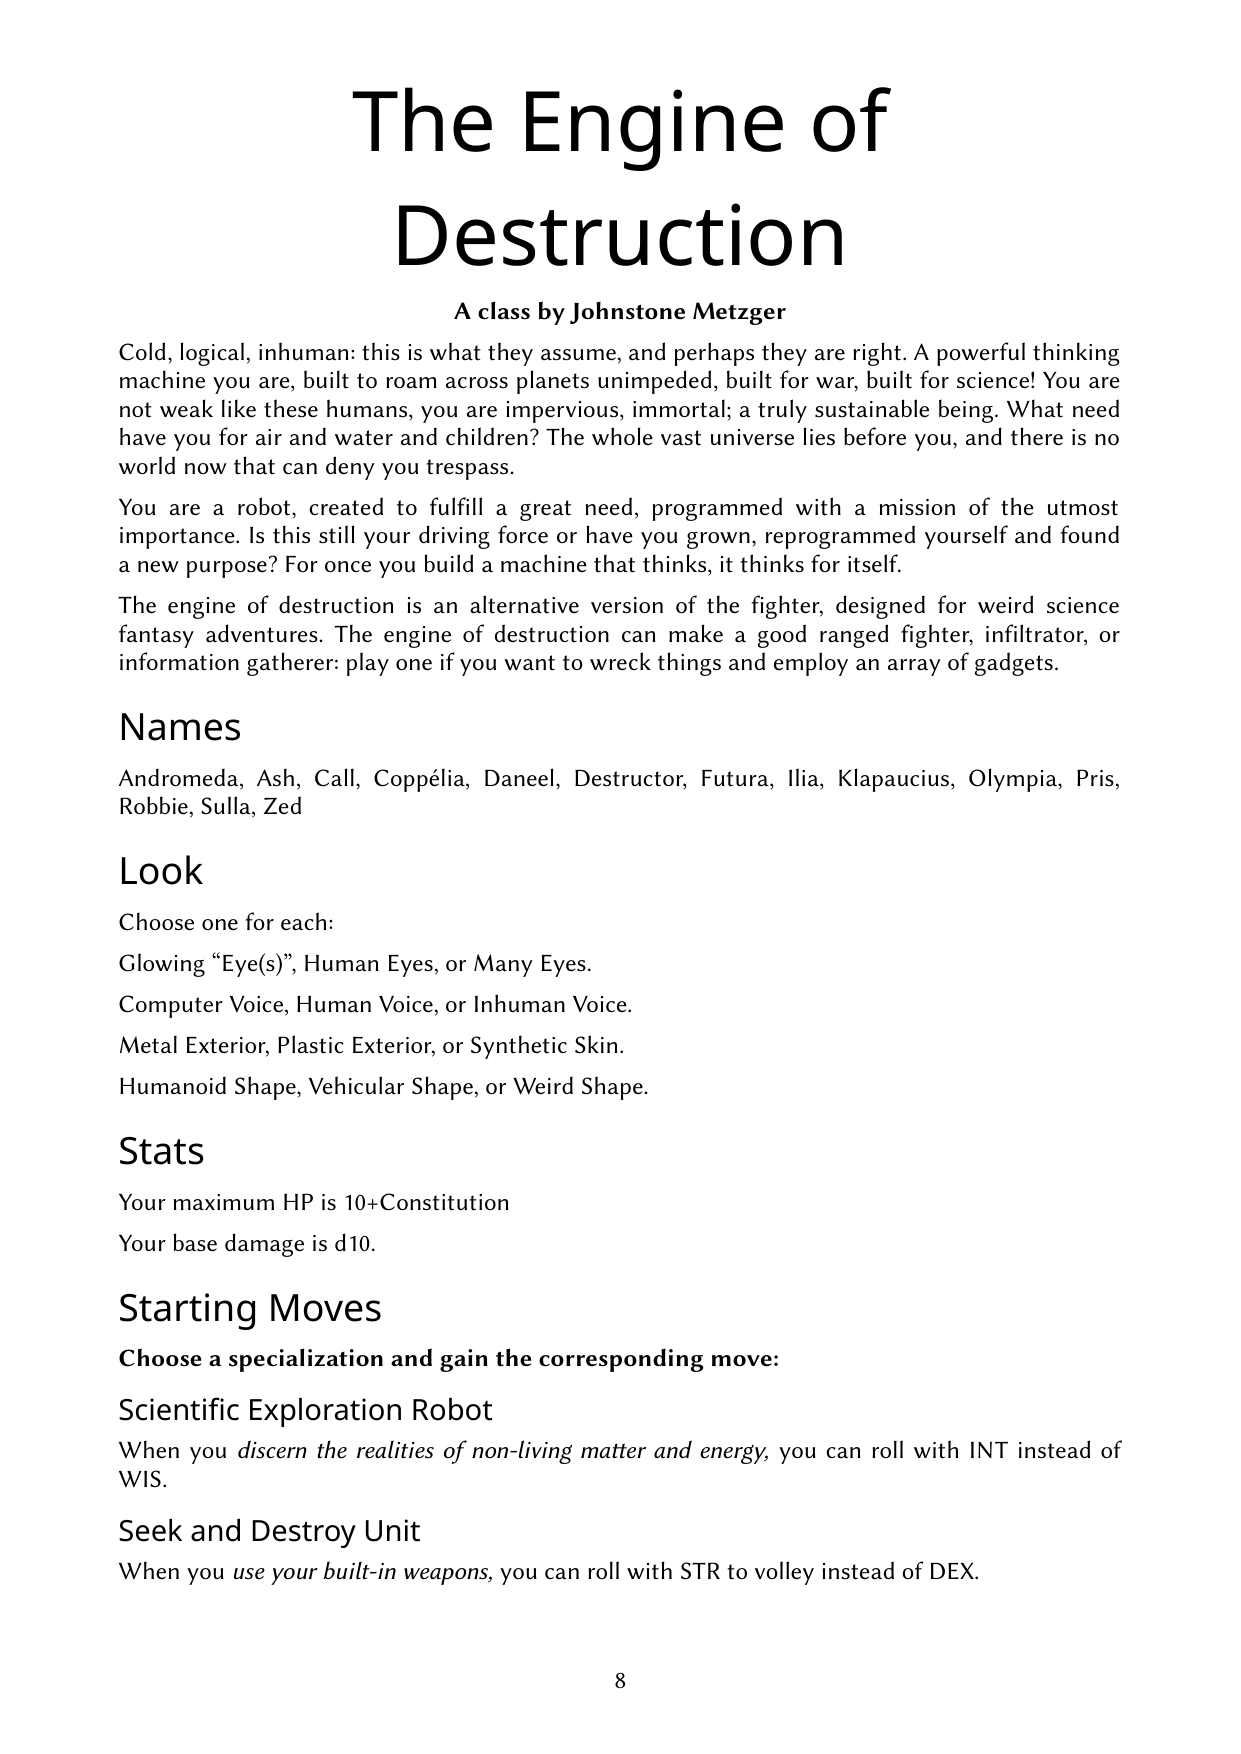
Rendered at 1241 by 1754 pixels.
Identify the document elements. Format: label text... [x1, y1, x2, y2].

text Choose a specialization and gain the corresponding move: [118, 1344, 1122, 1373]
subtitle The Engine of Destruction [118, 63, 1122, 290]
text The engine of destruction is an alternative version of the fighter, designed for weird science fantasy adventures. The engine of destruction can make a good ranged fighter, infiltrator, or information gatherer: play one if you want to wreck things and employ an array of gadgets. [118, 591, 1122, 677]
text Your maximum HP is 10+Constitution [118, 1188, 1122, 1216]
text Metal Exterior, Plastic Exterior, or Synthetic Skin. [118, 1031, 1122, 1059]
text When you discern the realities of non-living matter and energy, you can roll with INT instead of WIS. [118, 1436, 1122, 1493]
text You are a robot, created to fulfill a great need, programmed with a mission of the utmost importance. Is this still your driving force or have you grown, reprogrammed yourself and found a new purpose? For once you build a machine that thinks, it thinks for itself. [118, 493, 1122, 578]
subtitle Starting Moves [118, 1281, 1122, 1332]
text Cold, logical, inhuman: this is what they assume, and perhaps they are right. A powerful thinking machine you are, built to roam across planets unimpeded, built for war, built for science! You are not weak like these humans, you are impervious, immortal; a truly sustainable being. What need have you for air and water and children? The whole vast universe lies before you, and there is no world now that can deny you trespass. [118, 338, 1122, 480]
text When you use your built-in weapons, you can roll with STR to volley instead of DEX. [118, 1557, 1122, 1585]
text Humanoid Shape, Vehicular Shape, or Weird Shape. [118, 1072, 1122, 1101]
text Glowing “Eye(s)”, Human Eyes, or Many Eyes. [118, 949, 1122, 977]
subtitle Scientific Exploration Robot [118, 1389, 1122, 1429]
text A class by Johnstone Metzger [118, 297, 1122, 325]
subtitle Names [118, 700, 1122, 751]
subtitle Stats [118, 1124, 1122, 1175]
text Computer Voice, Human Voice, or Inhuman Voice. [118, 990, 1122, 1018]
text Andromeda, Ash, Call, Coppélia, Daneel, Destructor, Futura, Ilia, Klapaucius, Olympia, Pris, Robbie, Sulla, Zed [118, 764, 1122, 821]
text Your base damage is d10. [118, 1229, 1122, 1257]
subtitle Seek and Destroy Unit [118, 1510, 1122, 1549]
text Choose one for each: [118, 908, 1122, 936]
subtitle Look [118, 844, 1122, 896]
